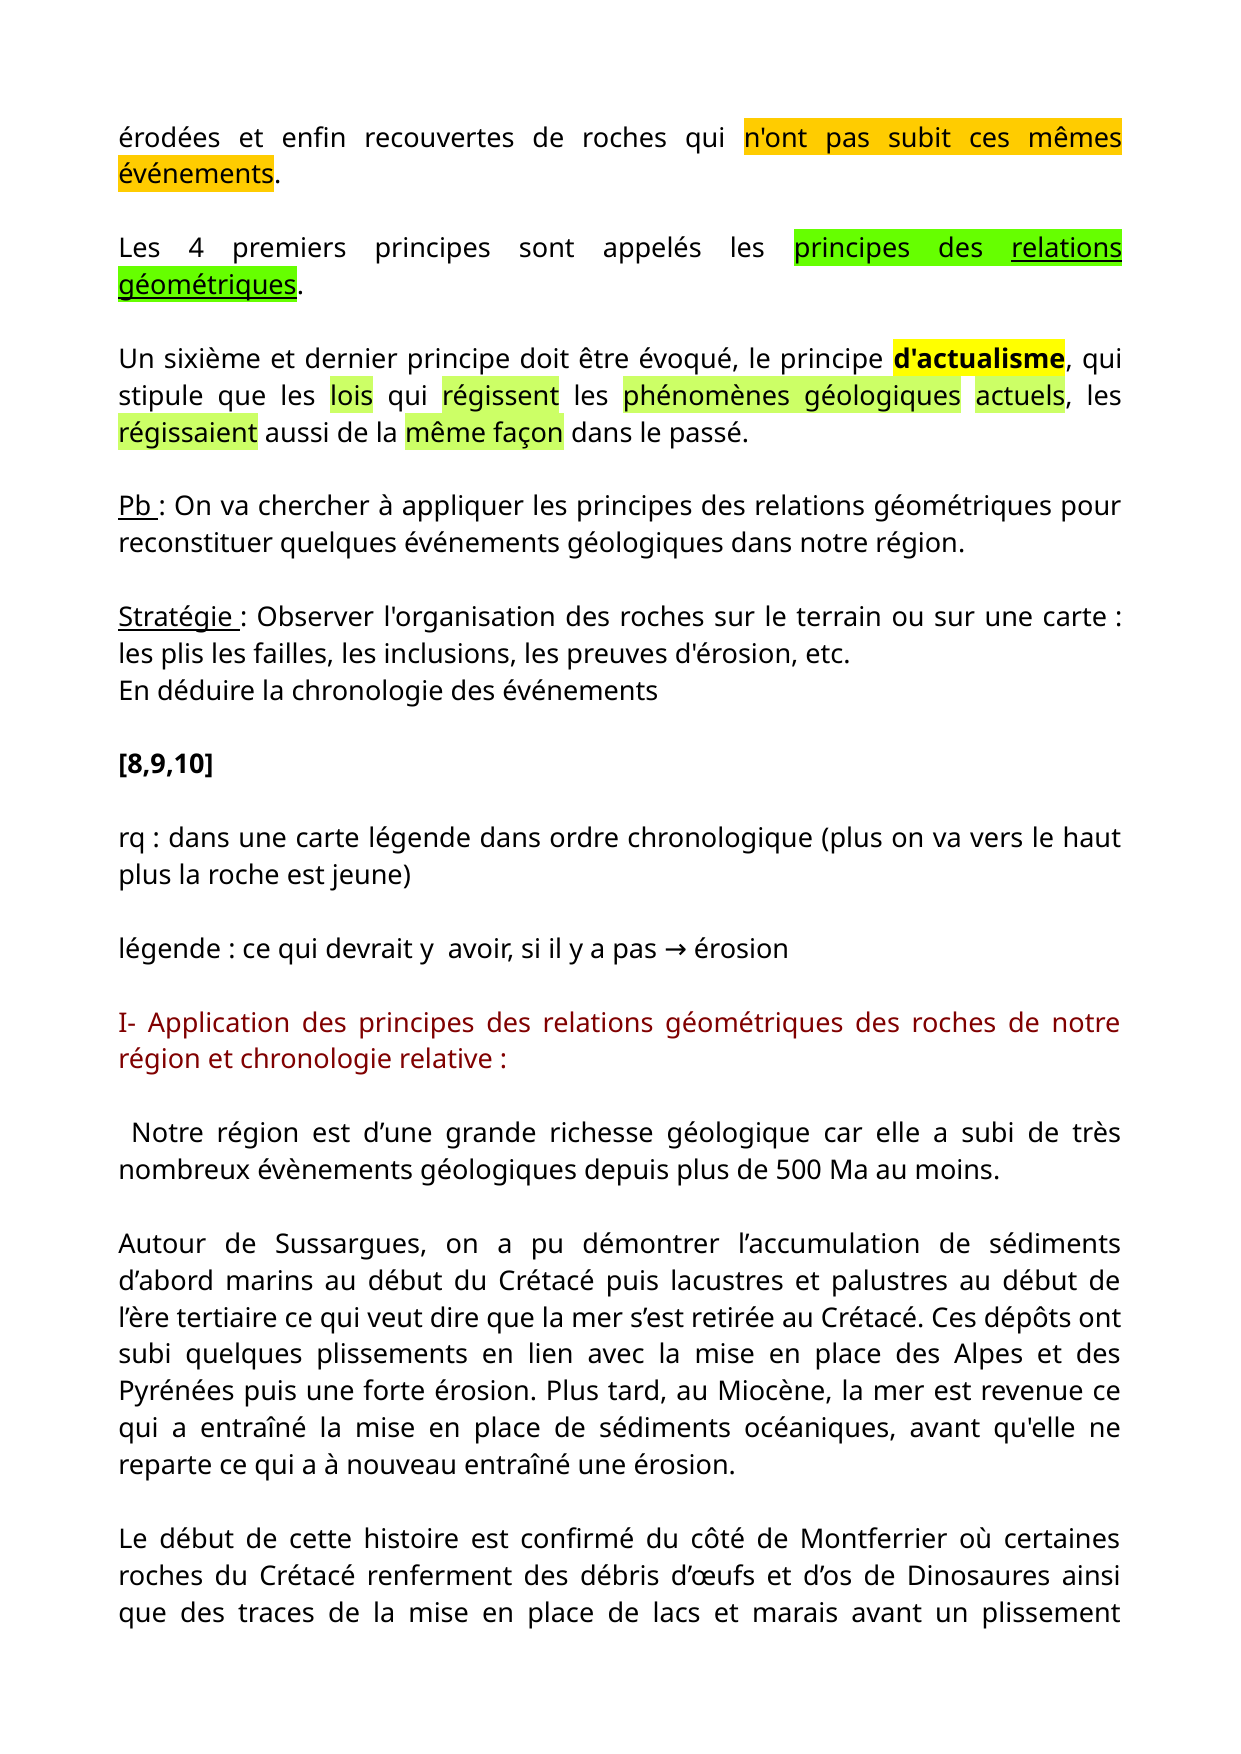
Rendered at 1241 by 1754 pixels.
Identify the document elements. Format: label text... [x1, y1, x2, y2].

text En déduire la chronologie des événements [118, 671, 1122, 708]
text érodées et enfin recouvertes de roches qui n'ont pas subit ces mêmes événements. [118, 118, 1122, 192]
text Stratégie : Observer l'organisation des roches sur le terrain ou sur une carte : les plis les failles, les inclusions, les preuves d'érosion, etc. [118, 597, 1122, 671]
text rq : dans une carte légende dans ordre chronologique (plus on va vers le haut plus la roche est jeune) [118, 819, 1122, 892]
text Les 4 premiers principes sont appelés les principes des relations géométriques. [118, 229, 1122, 302]
text I- Application des principes des relations géométriques des roches de notre région et chronologie relative : [118, 1003, 1122, 1077]
text Autour de Sussargues, on a pu démontrer l’accumulation de sédiments d’abord marins au début du Crétacé puis lacustres et palustres au début de l’ère tertiaire ce qui veut dire que la mer s’est retirée au Crétacé. Ces dépôts ont subi quelques plissements en lien avec la mise en place des Alpes et des Pyrénées puis une forte érosion. Plus tard, au Miocène, la mer est revenue ce qui a entraîné la mise en place de sédiments océaniques, avant qu'elle ne reparte ce qui a à nouveau entraîné une érosion. [118, 1224, 1122, 1482]
text Notre région est d’une grande richesse géologique car elle a subi de très nombreux évènements géologiques depuis plus de 500 Ma au moins. [118, 1114, 1122, 1187]
text [8,9,10] [118, 745, 1122, 782]
text Pb : On va chercher à appliquer les principes des relations géométriques pour reconstituer quelques événements géologiques dans notre région. [118, 487, 1122, 561]
text Un sixième et dernier principe doit être évoqué, le principe d'actualisme, qui stipule que les lois qui régissent les phénomènes géologiques actuels, les régissaient aussi de la même façon dans le passé. [118, 339, 1122, 450]
text Le début de cette histoire est confirmé du côté de Montferrier où certaines roches du Crétacé renferment des débris d’œufs et d’os de Dinosaures ainsi que des traces de la mise en place de lacs et marais avant un plissement [118, 1519, 1122, 1630]
text légende : ce qui devrait y avoir, si il y a pas → érosion [118, 929, 1122, 966]
